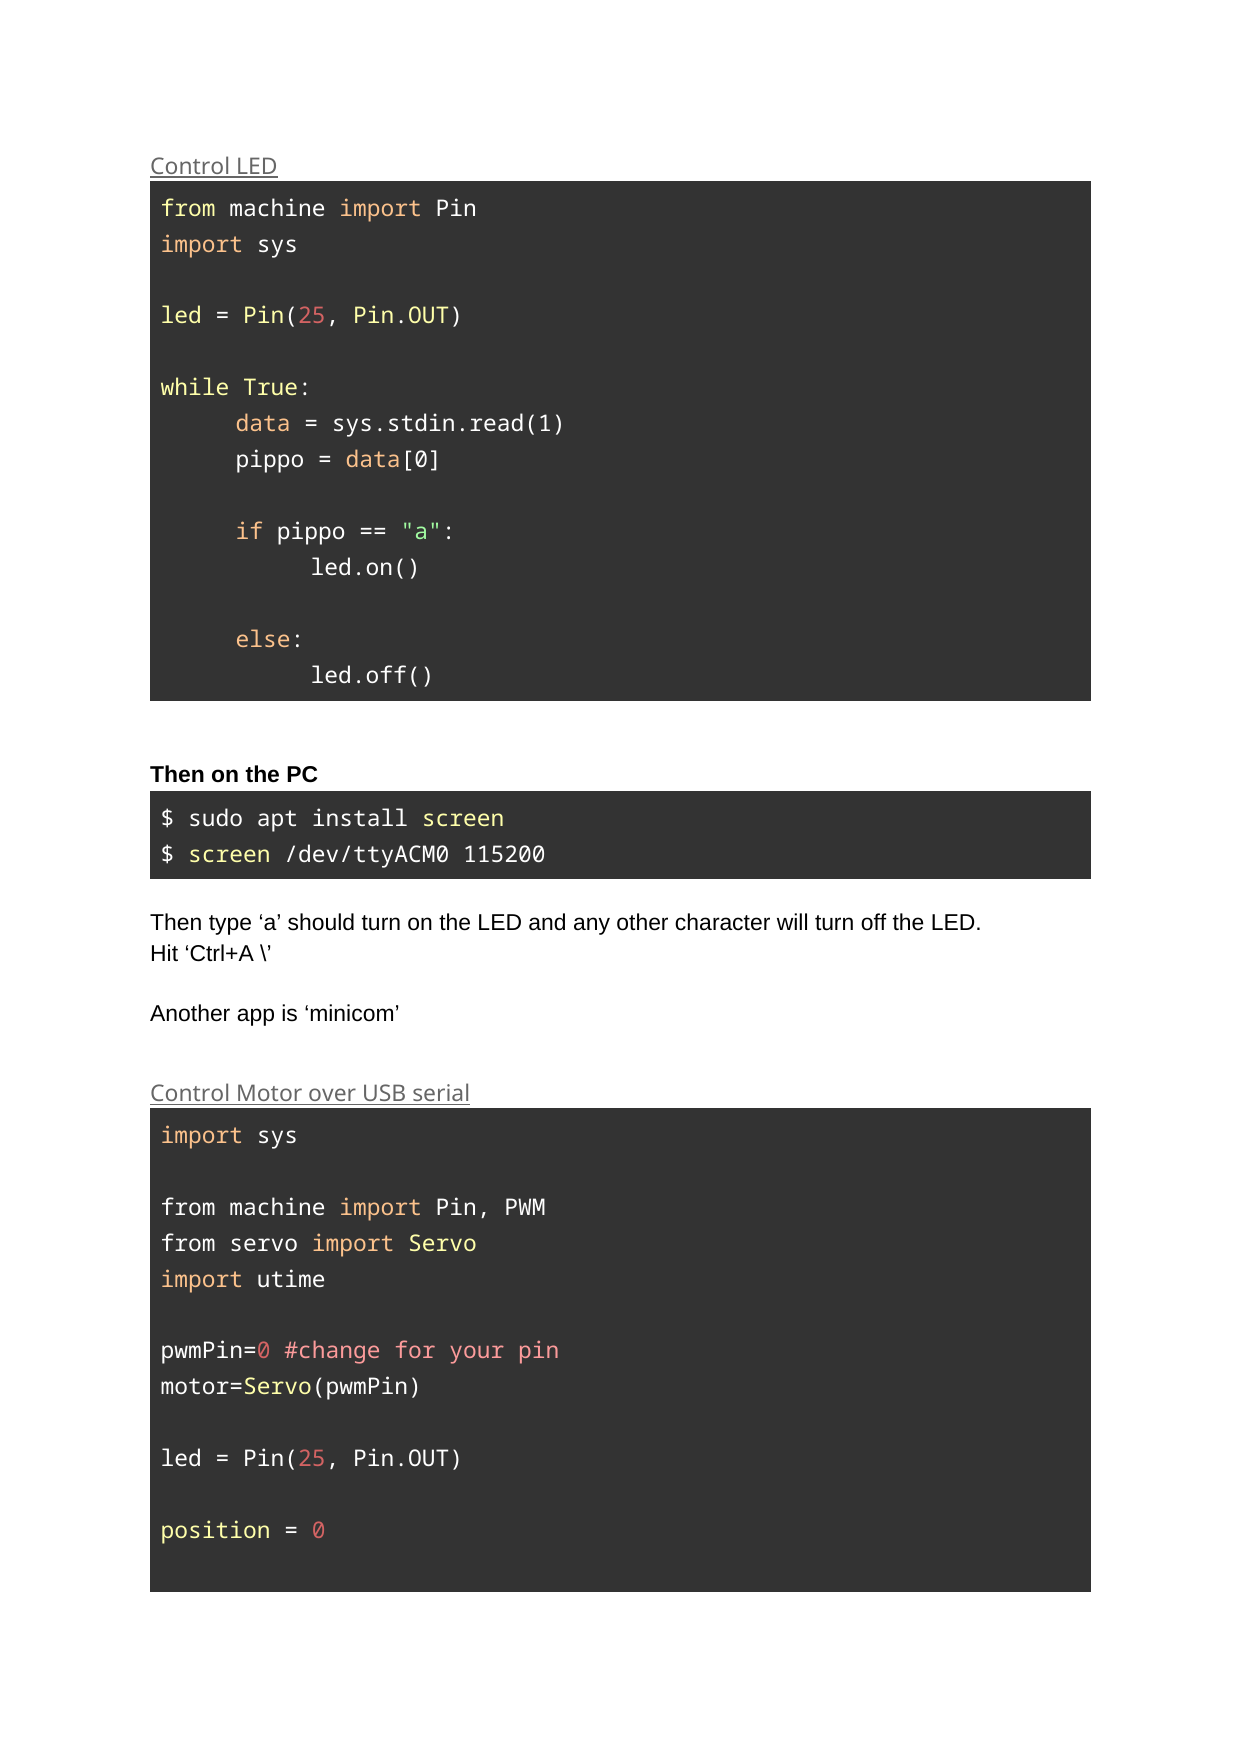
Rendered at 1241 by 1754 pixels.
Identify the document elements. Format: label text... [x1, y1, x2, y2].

text Hit ‘Ctrl+A \’ [150, 939, 1090, 966]
text Then on the PC [150, 761, 1090, 787]
table_header $ sudo apt install screen $ screen /dev/ttyACM0 115200 [150, 791, 1091, 879]
text Then type ‘a’ should turn on the LED and any other character will turn off the LED. [150, 909, 1090, 936]
table_header from machine import Pin import sys led = Pin(25, Pin.OUT) while True: data = sys.stdin.read(1) pippo = data[0] if pippo == "a": led.on() else: led.off() [150, 181, 1091, 701]
subtitle Control Motor over USB serial [150, 1077, 1090, 1108]
table_header import sys from machine import Pin, PWM from servo import Servo import utime pwmPin=0 #change for your pin motor=Servo(pwmPin) led = Pin(25, Pin.OUT) position = 0 [150, 1108, 1091, 1592]
text Another app is ‘minicom’ [150, 1000, 1090, 1026]
subtitle Control LED [150, 150, 1090, 181]
